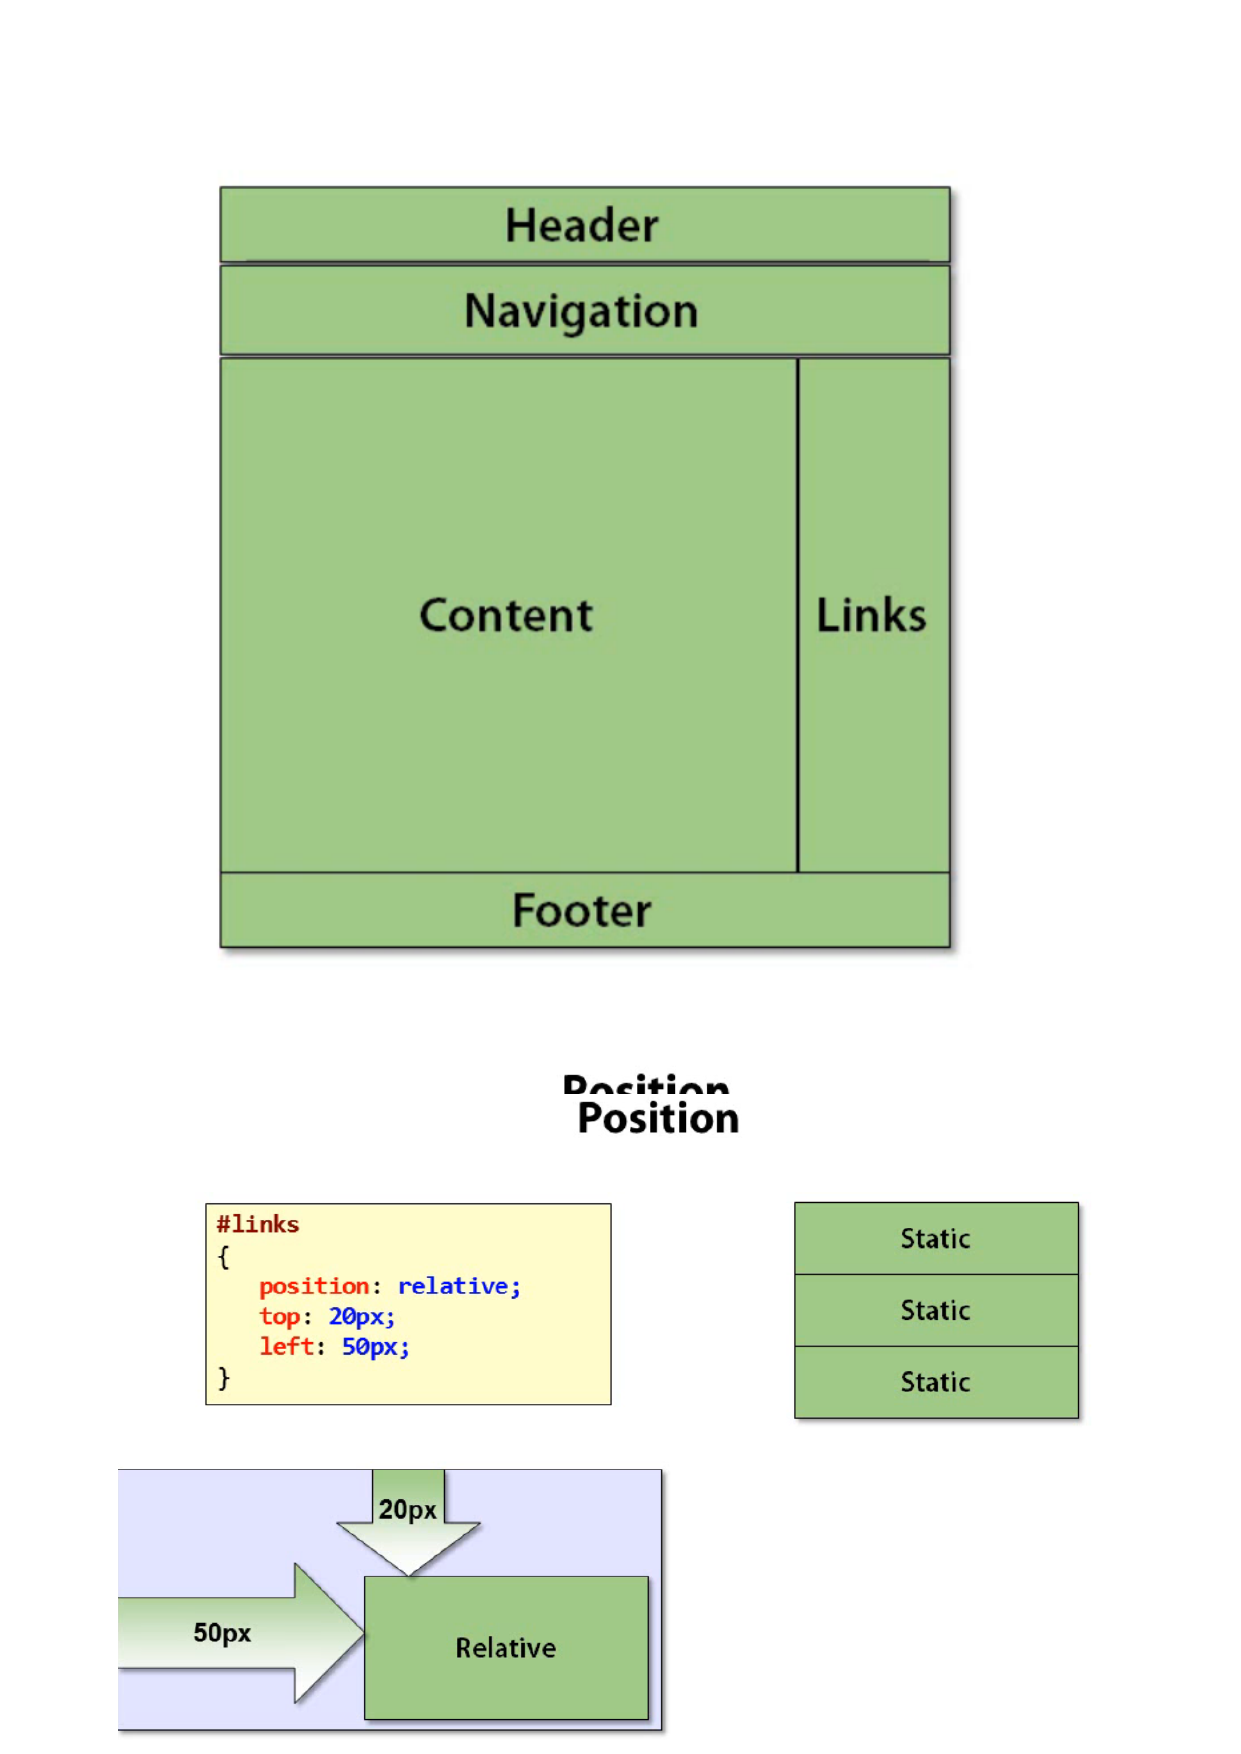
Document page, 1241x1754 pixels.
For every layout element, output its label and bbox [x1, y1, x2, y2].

picture [118, 118, 1122, 1033]
picture [118, 1061, 1122, 1754]
